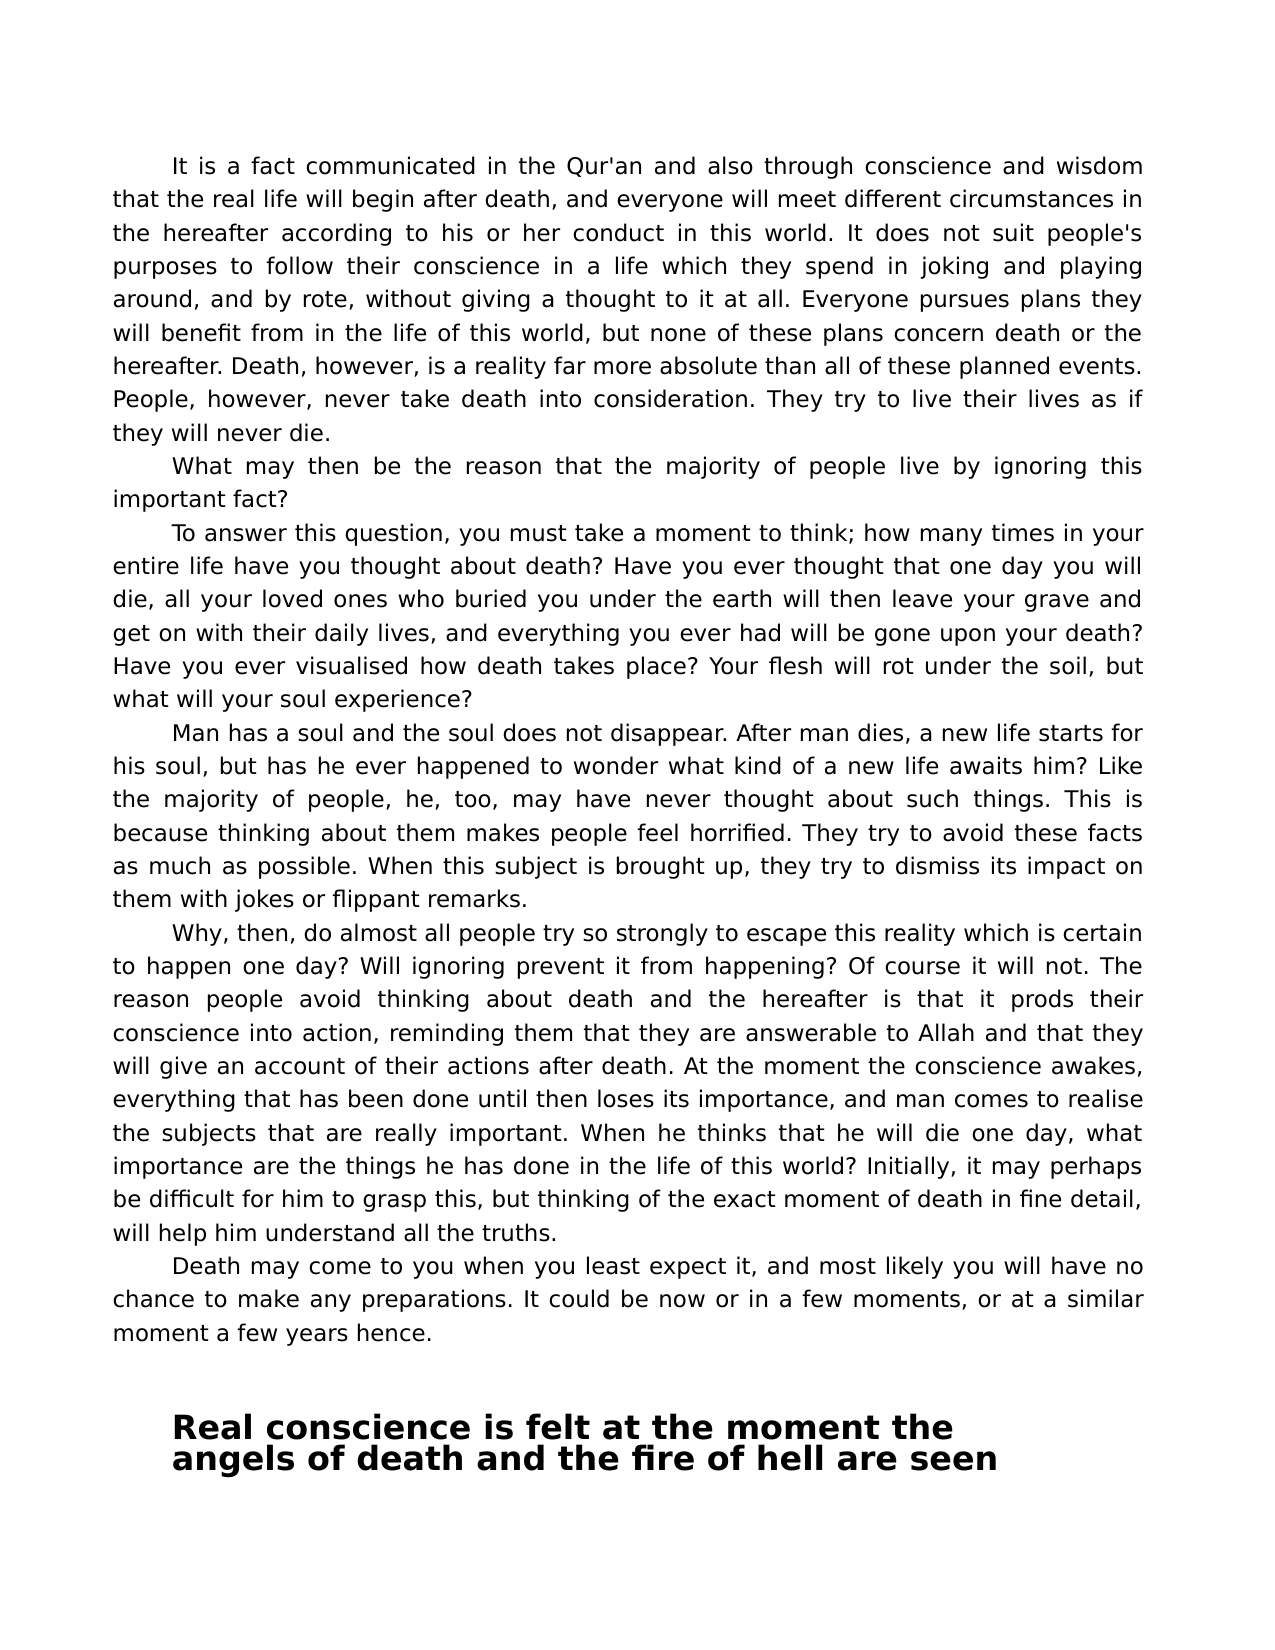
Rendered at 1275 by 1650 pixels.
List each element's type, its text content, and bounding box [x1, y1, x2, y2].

text What may then be the reason that the majority of people live by ignoring this important fact? [112, 448, 1145, 514]
text It is a fact communicated in the Qur'an and also through conscience and wisdom that the real life will begin after death, and everyone will meet different circumstances in the hereafter according to his or her conduct in this world. It does not suit people's purposes to follow their conscience in a life which they spend in joking and playing around, and by rote, without giving a thought to it at all. Everyone pursues plans they will benefit from in the life of this world, but none of these plans concern death or the hereafter. Death, however, is a reality far more absolute than all of these planned events. People, however, never take death into consideration. They try to live their lives as if they will never die. [112, 148, 1145, 448]
text Why, then, do almost all people try so strongly to escape this reality which is certain to happen one day? Will ignoring prevent it from happening? Of course it will not. The reason people avoid thinking about death and the hereafter is that it prods their conscience into action, reminding them that they are answerable to Allah and that they will give an account of their actions after death. At the moment the conscience awakes, everything that has been done until then loses its importance, and man comes to realise the subjects that are really important. When he thinks that he will die one day, what importance are the things he has done in the life of this world? Initially, it may perhaps be difficult for him to grasp this, but thinking of the exact moment of death in fine detail, will help him understand all the truths. [112, 914, 1145, 1248]
text To answer this question, you must take a moment to think; how many times in your entire life have you thought about death? Have you ever thought that one day you will die, all your loved ones who buried you under the earth will then leave your grave and get on with their daily lives, and everything you ever had will be gone upon your death? Have you ever visualised how death takes place? Your flesh will rot under the soil, but what will your soul experience? [112, 514, 1145, 714]
text Real conscience is felt at the moment the [112, 1414, 1145, 1446]
text angels of death and the fire of hell are seen [112, 1446, 1145, 1477]
text Man has a soul and the soul does not disappear. After man dies, a new life starts for his soul, but has he ever happened to wonder what kind of a new life awaits him? Like the majority of people, he, too, may have never thought about such things. This is because thinking about them makes people feel horrified. They try to avoid these facts as much as possible. When this subject is brought up, they try to dismiss its impact on them with jokes or flippant remarks. [112, 714, 1145, 914]
text Death may come to you when you least expect it, and most likely you will have no chance to make any preparations. It could be now or in a few moments, or at a similar moment a few years hence. [112, 1248, 1145, 1348]
